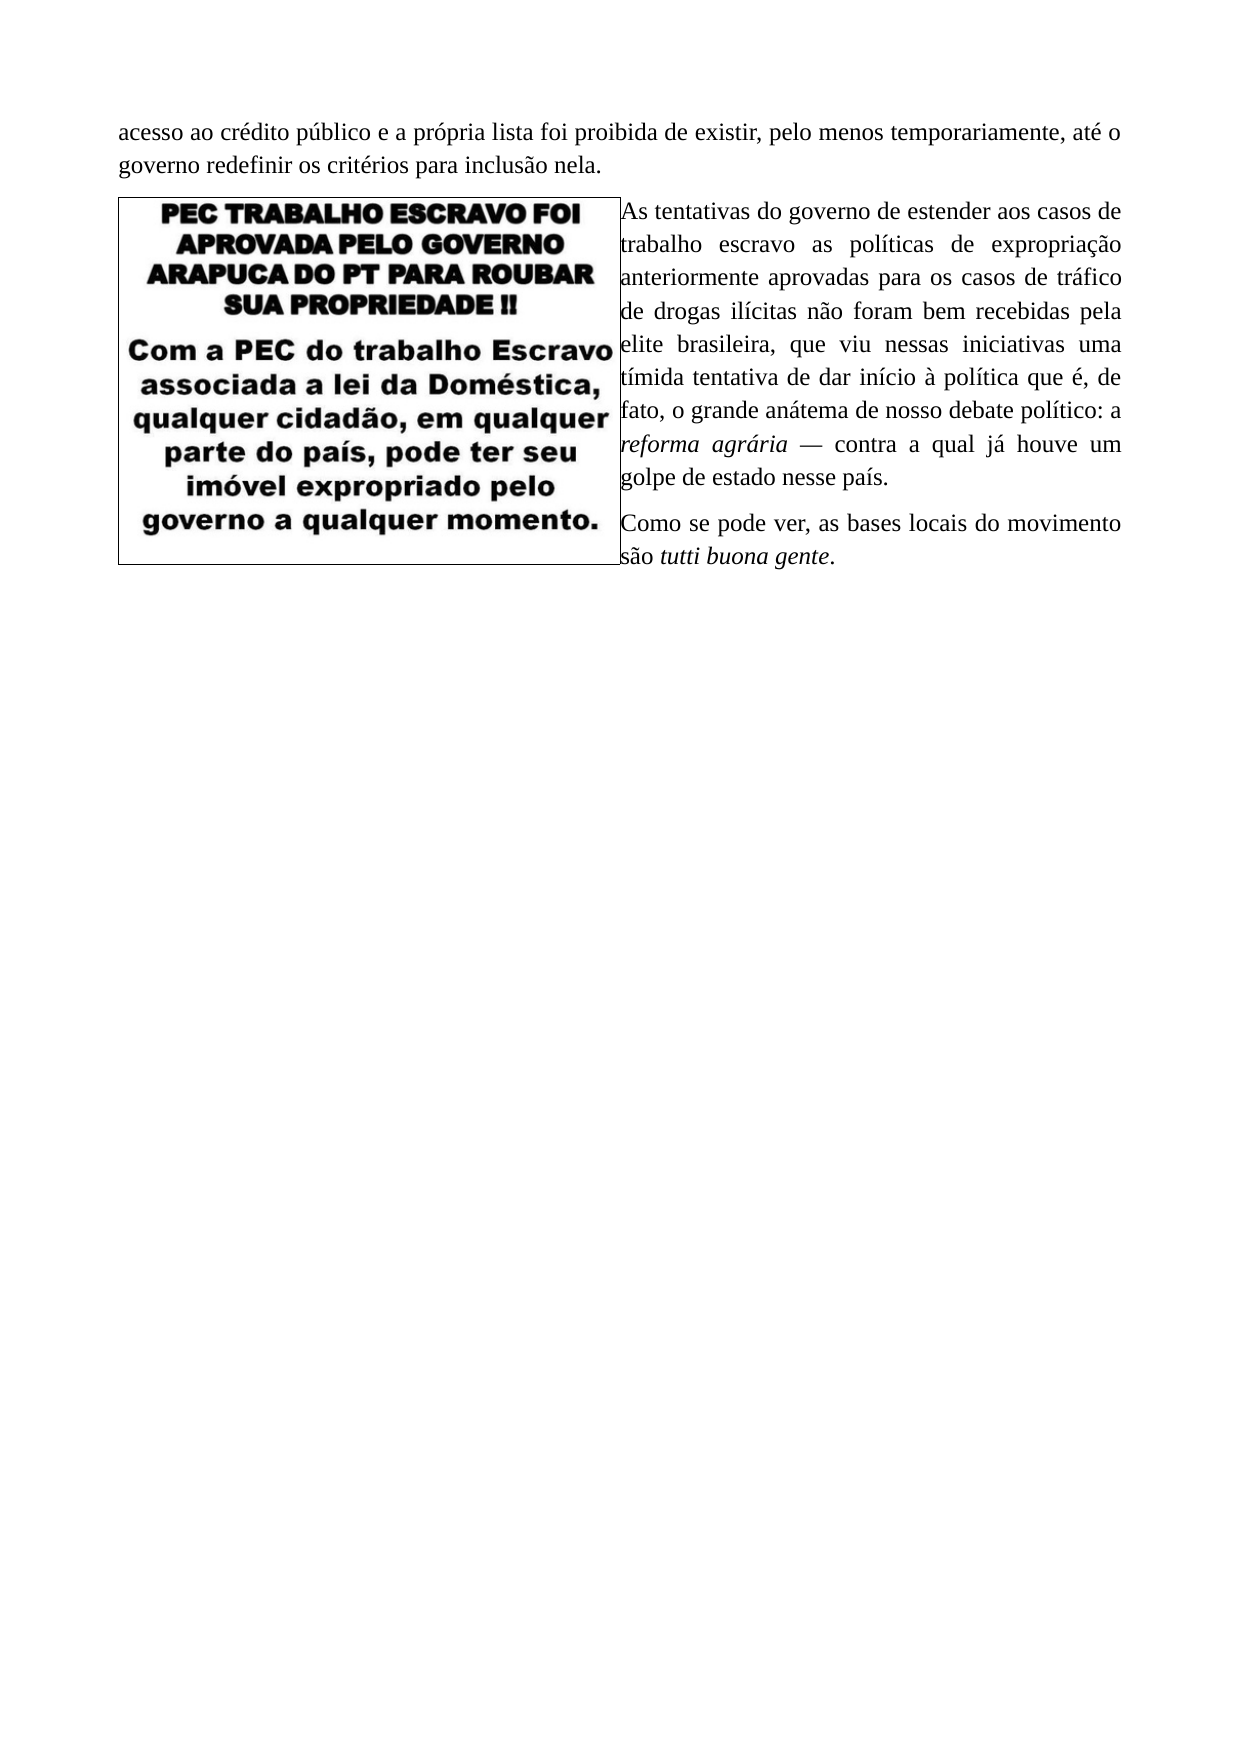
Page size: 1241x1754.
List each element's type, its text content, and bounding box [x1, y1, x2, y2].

picture [121, 200, 618, 561]
text As tentativas do governo de estender aos casos de trabalho escravo as políticas de expropriação anteriormente aprovadas para os casos de tráfico de drogas ilícitas não foram bem recebidas pela elite brasileira, que viu nessas iniciativas uma tímida tentativa de dar início à política que é, de fato, o grande anátema de nosso debate político: a reforma agrária — contra a qual já houve um golpe de estado nesse país. [621, 197, 1122, 491]
text Como se pode ver, as bases locais do movimento são tutti buona gente. [118, 509, 1122, 569]
text [119, 198, 620, 564]
text acesso ao crédito público e a própria lista foi proibida de existir, pelo menos temporariamente, até o governo redefinir os critérios para inclusão nela. [118, 118, 1122, 179]
